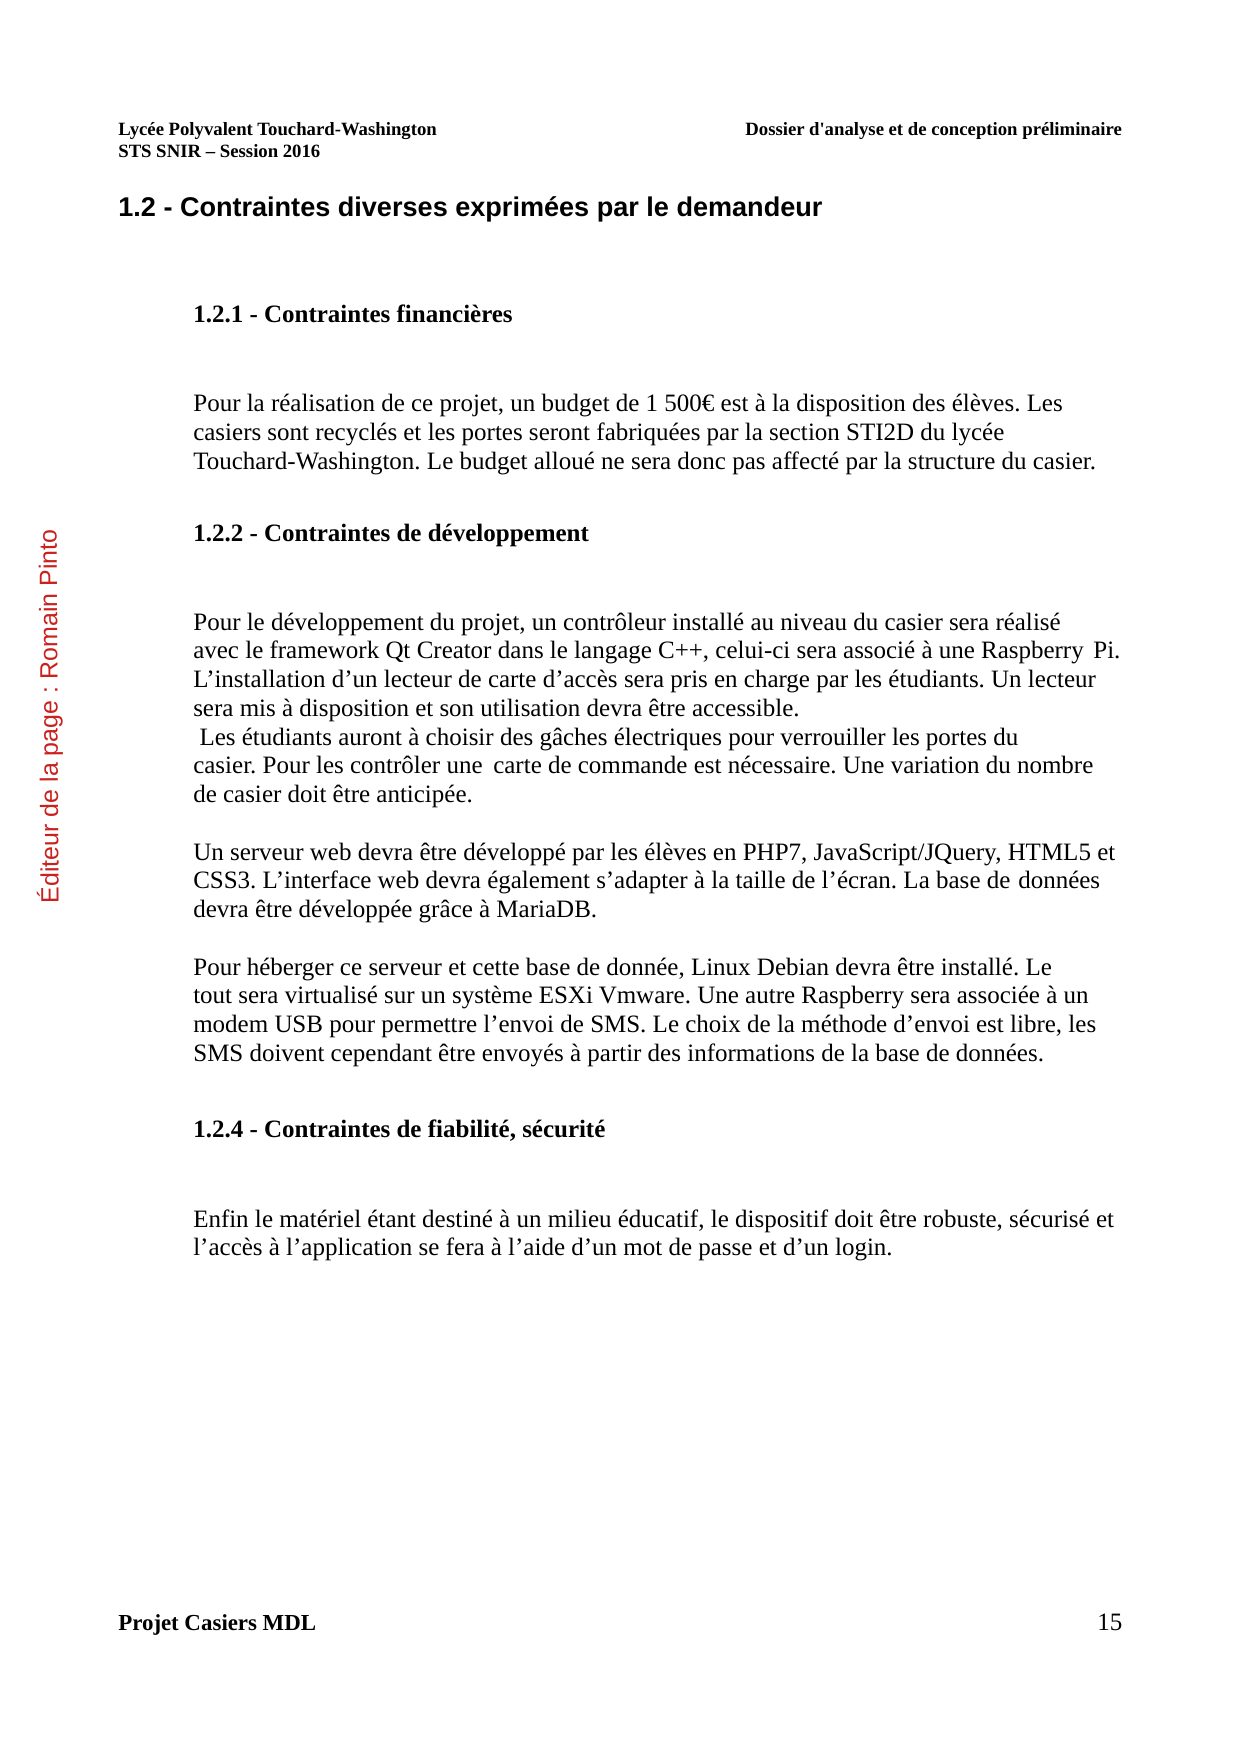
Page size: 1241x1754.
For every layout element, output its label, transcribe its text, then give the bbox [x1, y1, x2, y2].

subtitle 1.2.4 - Contraintes de fiabilité, sécurité [118, 1110, 1122, 1143]
text l’accès à l’application se fera à l’aide d’un mot de passe et d’un login. [118, 1232, 1122, 1261]
text Enfin le matériel étant destiné à un milieu éducatif, le dispositif doit être robuste, sécurisé et [118, 1204, 1122, 1232]
text casiers sont recyclés et les portes seront fabriquées par la section STI2D du lycée [118, 417, 1122, 446]
text Les étudiants auront à choisir des gâches électriques pour verrouiller les portes du casier. Pour les contrôler une carte de commande est nécessaire. Une variation du nombre de casier doit être anticipée. [118, 722, 1122, 808]
subtitle 1.2 - Contraintes diverses exprimées par le demandeur [118, 191, 1122, 222]
text Pour le développement du projet, un contrôleur installé au niveau du casier sera réalisé avec le framework Qt Creator dans le langage C++, celui-ci sera associé à une Raspberry Pi. L’installation d’un lecteur de carte d’accès sera pris en charge par les étudiants. Un lecteur [118, 607, 1122, 693]
subtitle 1.2.2 - Contraintes de développement [118, 518, 1122, 547]
text sera mis à disposition et son utilisation devra être accessible. [118, 693, 1122, 722]
text Touchard-Washington. Le budget alloué ne sera donc pas affecté par la structure du casier. [118, 446, 1122, 474]
text Pour la réalisation de ce projet, un budget de 1 500€ est à la disposition des élèves. Les [118, 388, 1122, 417]
text Pour héberger ce serveur et cette base de donnée, Linux Debian devra être installé. Le tout sera virtualisé sur un système ESXi Vmware. Une autre Raspberry sera associée à un modem USB pour permettre l’envoi de SMS. Le choix de la méthode d’envoi est libre, les SMS doivent cependant être envoyés à partir des informations de la base de données. [118, 952, 1122, 1067]
text Un serveur web devra être développé par les élèves en PHP7, JavaScript/JQuery, HTML5 et CSS3. L’interface web devra également s’adapter à la taille de l’écran. La base de données devra être développée grâce à MariaDB. [118, 837, 1122, 923]
subtitle 1.2.1 - Contraintes financières [118, 299, 1122, 328]
